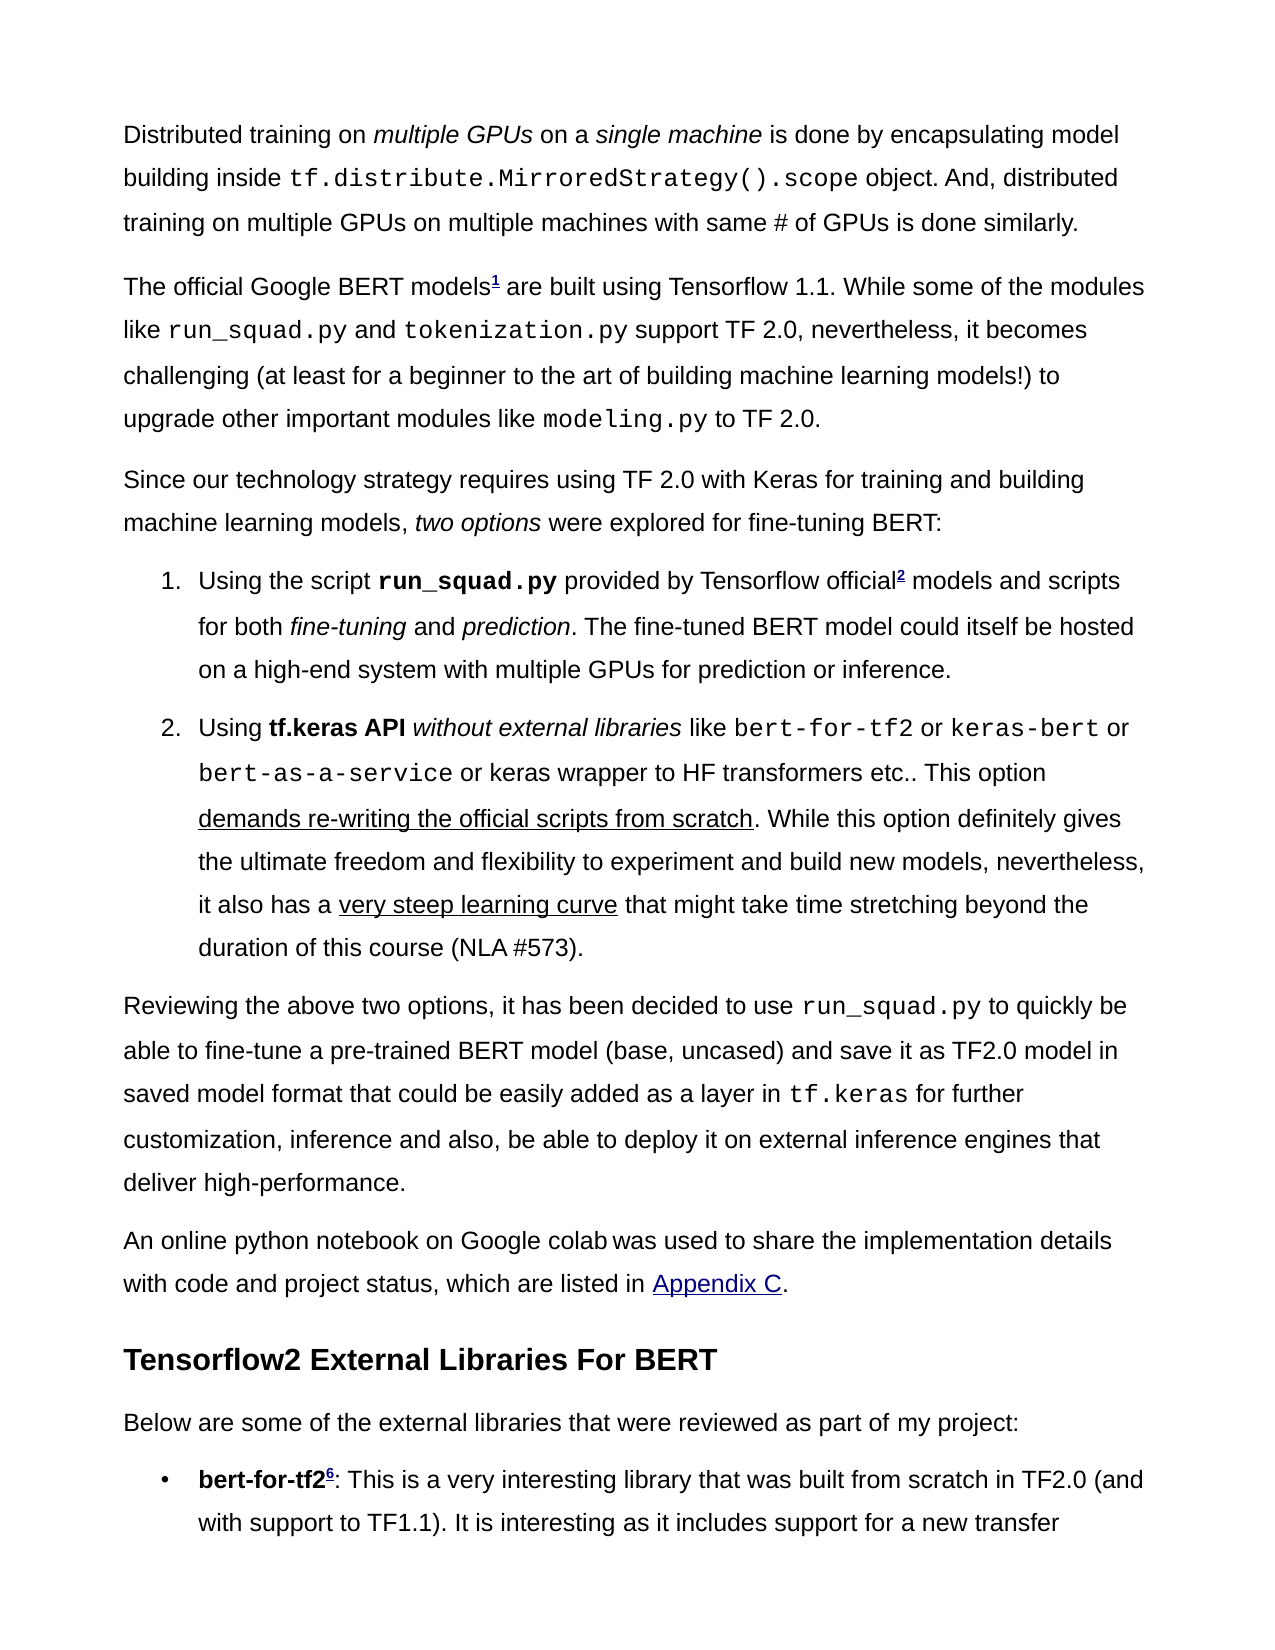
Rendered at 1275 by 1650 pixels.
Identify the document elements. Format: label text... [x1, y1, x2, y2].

text An online python notebook on Google colab was used to share the implementation details with code and project status, which are listed in Appendix C. [123, 1226, 1152, 1298]
text Distributed training on multiple GPUs on a single machine is done by encapsulating model building inside tf.distribute.MirroredStrategy().scope object. And, distributed training on multiple GPUs on multiple machines with same # of GPUs is done similarly. [123, 120, 1152, 237]
text Reviewing the above two options, it has been decided to use run_squad.py to quickly be able to fine-tune a pre-trained BERT model (base, uncased) and save it as TF2.0 model in saved model format that could be easily added as a layer in tf.keras for further customization, inference and also, be able to deploy it on external inference engines that deliver high-performance. [123, 991, 1152, 1197]
list Using tf.keras API without external libraries like bert-for-tf2 or keras-bert or bert-as-a-service or keras wrapper to HF transformers etc.. This option demands re-writing the official scripts from scratch. While this option definitely gives the ultimate freedom and flexibility to experiment and build new models, nevertheless, it also has a very steep learning curve that might take time stretching beyond the duration of this course (NLA #573). [161, 713, 1152, 962]
text The official Google BERT models1 are built using Tensorflow 1.1. While some of the modules like run_squad.py and tokenization.py support TF 2.0, nevertheless, it becomes challenging (at least for a beginner to the art of building machine learning models!) to upgrade other important modules like modeling.py to TF 2.0. [123, 272, 1152, 435]
text Below are some of the external libraries that were reviewed as part of my project: [123, 1407, 1152, 1436]
list bert-for-tf26: This is a very interesting library that was built from scratch in TF2.0 (and with support to TF1.1). It is interesting as it includes support for a new transfer [161, 1465, 1152, 1537]
subtitle Tensorflow2 External Libraries For BERT [123, 1342, 1152, 1377]
text Since our technology strategy requires using TF 2.0 with Keras for training and building machine learning models, two options were explored for fine-tuning BERT: [123, 465, 1152, 537]
list Using the script run_squad.py provided by Tensorflow official2 models and scripts for both fine-tuning and prediction. The fine-tuned BERT model could itself be hosted on a high-end system with multiple GPUs for prediction or inference. [161, 566, 1152, 683]
